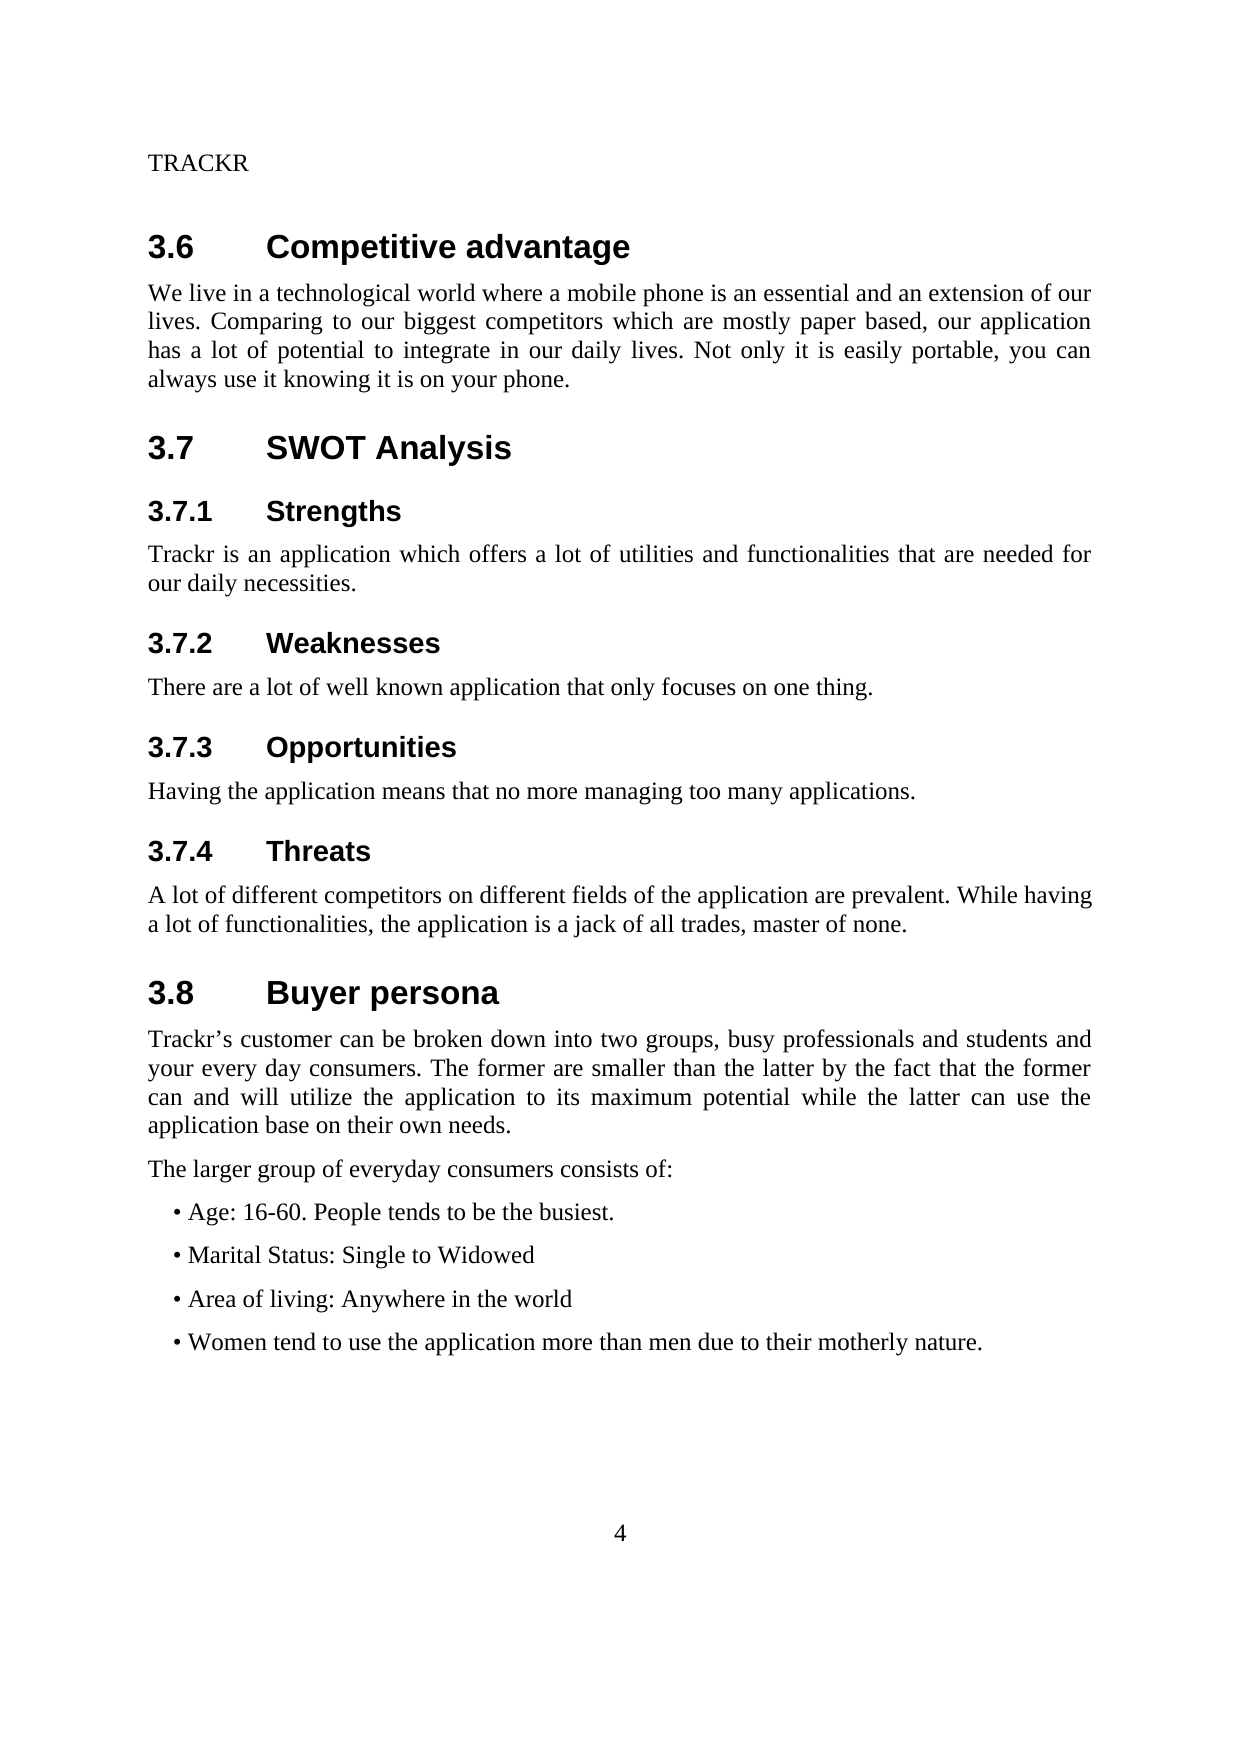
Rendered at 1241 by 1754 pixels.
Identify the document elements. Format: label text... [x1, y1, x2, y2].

subtitle Threats [148, 834, 1093, 868]
text The larger group of everyday consumers consists of: [148, 1154, 1093, 1182]
subtitle Weaknesses [148, 626, 1093, 660]
text Trackr is an application which offers a lot of utilities and functionalities that are needed for our daily necessities. [148, 539, 1093, 597]
text • Women tend to use the application more than men due to their motherly nature. [148, 1327, 1093, 1356]
subtitle Competitive advantage [148, 227, 1093, 265]
text • Age: 16-60. People tends to be the busiest. [148, 1197, 1093, 1226]
text Trackr’s customer can be broken down into two groups, busy professionals and students and your every day consumers. The former are smaller than the latter by the fact that the former can and will utilize the application to its maximum potential while the latter can use the application base on their own needs. [148, 1024, 1093, 1139]
text There are a lot of well known application that only focuses on one thing. [148, 672, 1093, 701]
subtitle Buyer persona [148, 973, 1093, 1012]
text • Marital Status: Single to Widowed [148, 1240, 1093, 1269]
text We live in a technological world where a mobile phone is an essential and an extension of our lives. Comparing to our biggest competitors which are mostly paper based, our application has a lot of potential to integrate in our daily lives. Not only it is easily portable, you can always use it knowing it is on your phone. [148, 278, 1093, 393]
text Having the application means that no more managing too many applications. [148, 776, 1093, 805]
subtitle SWOT Analysis [148, 428, 1093, 466]
text A lot of different competitors on different fields of the application are prevalent. While having a lot of functionalities, the application is a jack of all trades, master of none. [148, 880, 1093, 938]
subtitle Opportunities [148, 730, 1093, 764]
subtitle Strengths [148, 493, 1093, 527]
text • Area of living: Anywhere in the world [148, 1284, 1093, 1312]
